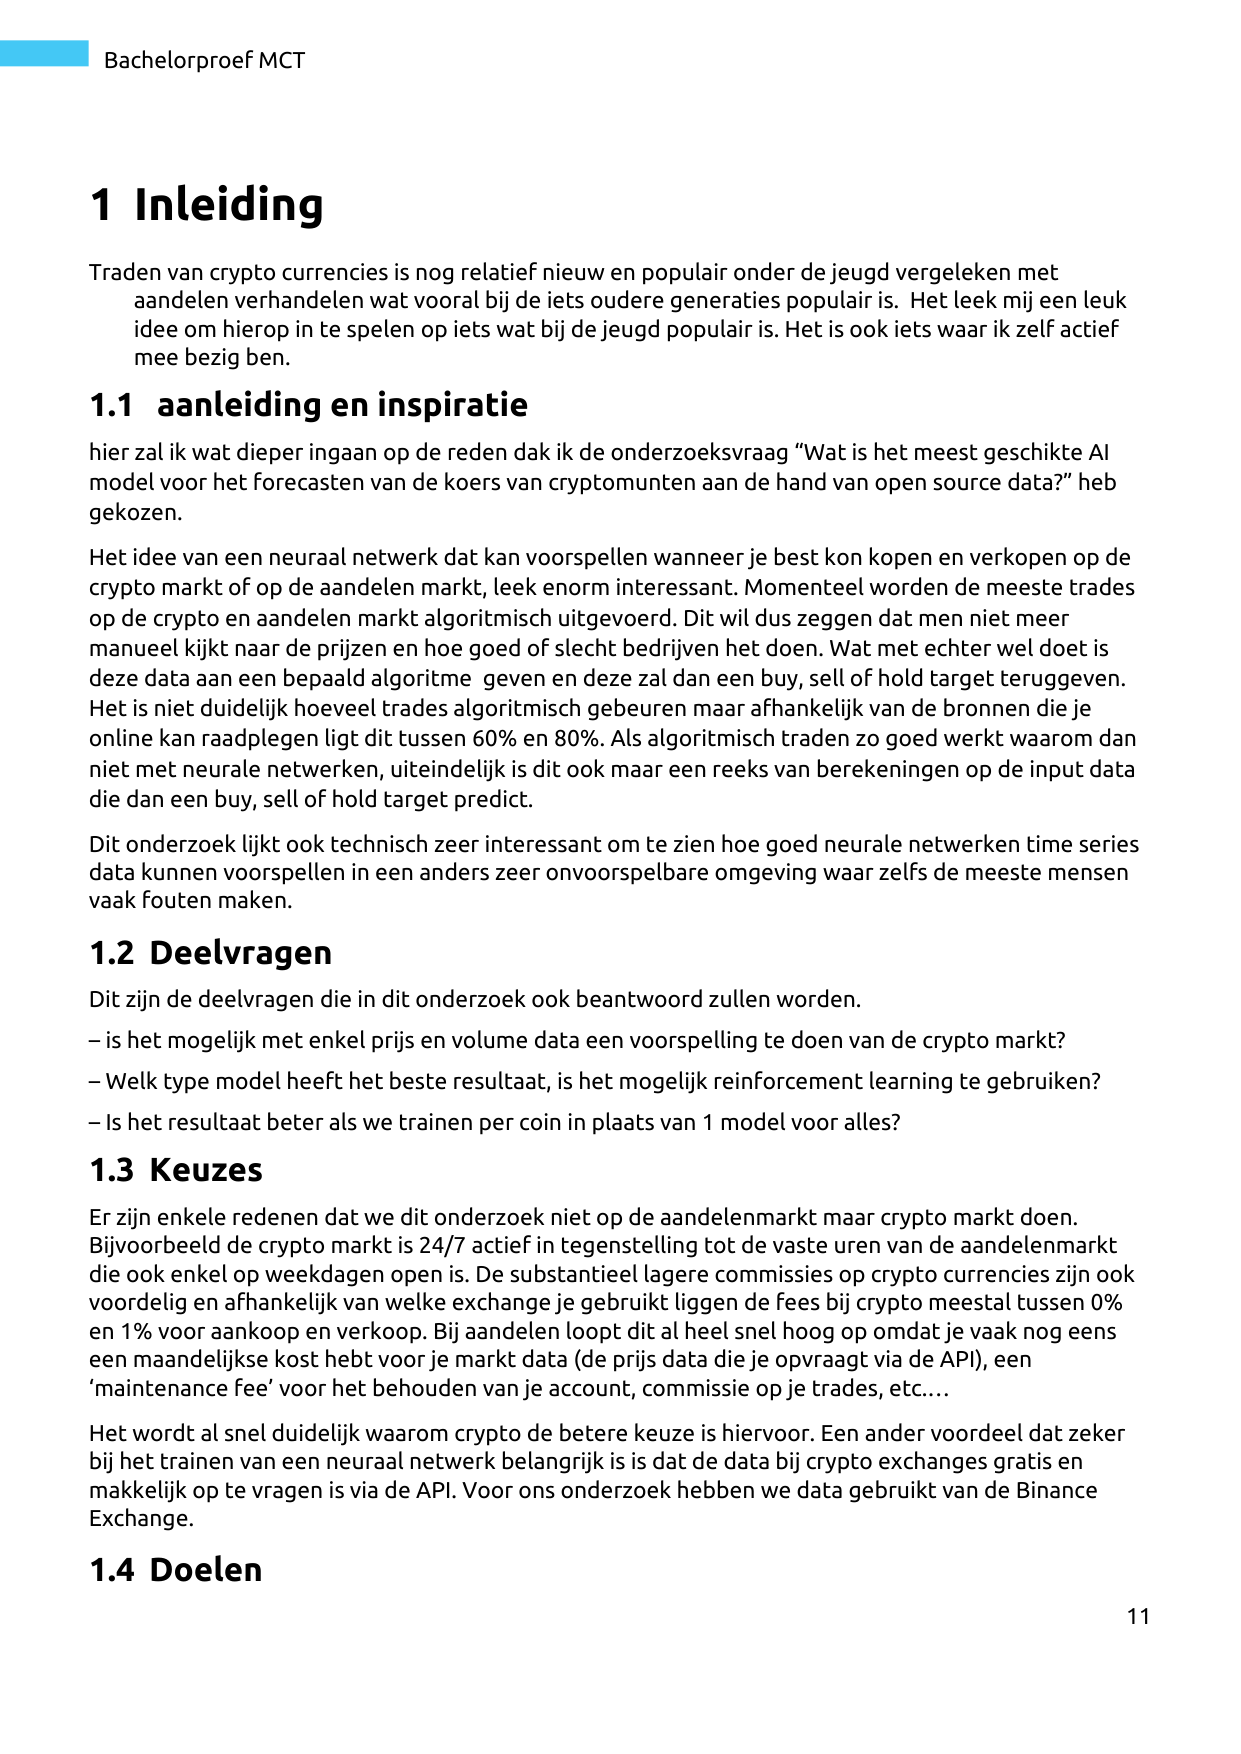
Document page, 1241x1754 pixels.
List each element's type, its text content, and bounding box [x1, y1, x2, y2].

text Traden van crypto currencies is nog relatief nieuw en populair onder de jeugd vergeleken met aandelen verhandelen wat vooral bij de iets oudere generaties populair is. Het leek mij een leuk idee om hierop in te spelen op iets wat bij de jeugd populair is. Het is ook iets waar ik zelf actief mee bezig ben. [89, 258, 1152, 370]
text Er zijn enkele redenen dat we dit onderzoek niet op de aandelenmarkt maar crypto markt doen. Bijvoorbeeld de crypto markt is 24/7 actief in tegenstelling tot de vaste uren van de aandelenmarkt die ook enkel op weekdagen open is. De substantieel lagere commissies op crypto currencies zijn ook voordelig en afhankelijk van welke exchange je gebruikt liggen de fees bij crypto meestal tussen 0% en 1% voor aankoop en verkoop. Bij aandelen loopt dit al heel snel hoog op omdat je vaak nog eens een maandelijkse kost hebt voor je markt data (de prijs data die je opvraagt via de API), een ‘maintenance fee’ voor het behouden van je account, commissie op je trades, etc.… [89, 1203, 1152, 1401]
text Het idee van een neuraal netwerk dat kan voorspellen wanneer je best kon kopen en verkopen op de crypto markt of op de aandelen markt, leek enorm interessant. Momenteel worden de meeste trades op de crypto en aandelen markt algoritmisch uitgevoerd. Dit wil dus zeggen dat men niet meer manueel kijkt naar de prijzen en hoe goed of slecht bedrijven het doen. Wat met echter wel doet is deze data aan een bepaald algoritme geven en deze zal dan een buy, sell of hold target teruggeven. Het is niet duidelijk hoeveel trades algoritmisch gebeuren maar afhankelijk van de bronnen die je online kan raadplegen ligt dit tussen 60% en 80%. Als algoritmisch traden zo goed werkt waarom dan niet met neurale netwerken, uiteindelijk is dit ook maar een reeks van berekeningen op de input data die dan een buy, sell of hold target predict. [89, 544, 1152, 812]
subtitle Deelvragen [89, 932, 1152, 970]
text – is het mogelijk met enkel prijs en volume data een voorspelling te doen van de crypto markt? [89, 1027, 1152, 1053]
subtitle Doelen [89, 1550, 1152, 1588]
text Dit onderzoek lijkt ook technisch zeer interessant om te zien hoe goed neurale netwerken time series data kunnen voorspellen in een anders zeer onvoorspelbare omgeving waar zelfs de meeste mensen vaak fouten maken. [89, 830, 1152, 913]
text Dit zijn de deelvragen die in dit onderzoek ook beantwoord zullen worden. [89, 986, 1152, 1012]
text Het wordt al snel duidelijk waarom crypto de betere keuze is hiervoor. Een ander voordeel dat zeker bij het trainen van een neuraal netwerk belangrijk is is dat de data bij crypto exchanges gratis en makkelijk op te vragen is via de API. Voor ons onderzoek hebben we data gebruikt van de Binance Exchange. [89, 1419, 1152, 1531]
text – Welk type model heeft het beste resultaat, is het mogelijk reinforcement learning te gebruiken? [89, 1068, 1152, 1094]
text – Is het resultaat beter als we trainen per coin in plaats van 1 model voor alles? [89, 1109, 1152, 1135]
text hier zal ik wat dieper ingaan op de reden dak ik de onderzoeksvraag “Wat is het meest geschikte AI model voor het forecasten van de koers van cryptomunten aan de hand van open source data?” heb gekozen. [89, 438, 1152, 525]
subtitle Keuzes [89, 1150, 1152, 1188]
subtitle aanleiding en inspiratie [89, 384, 1152, 423]
subtitle Inleiding [89, 177, 1152, 229]
